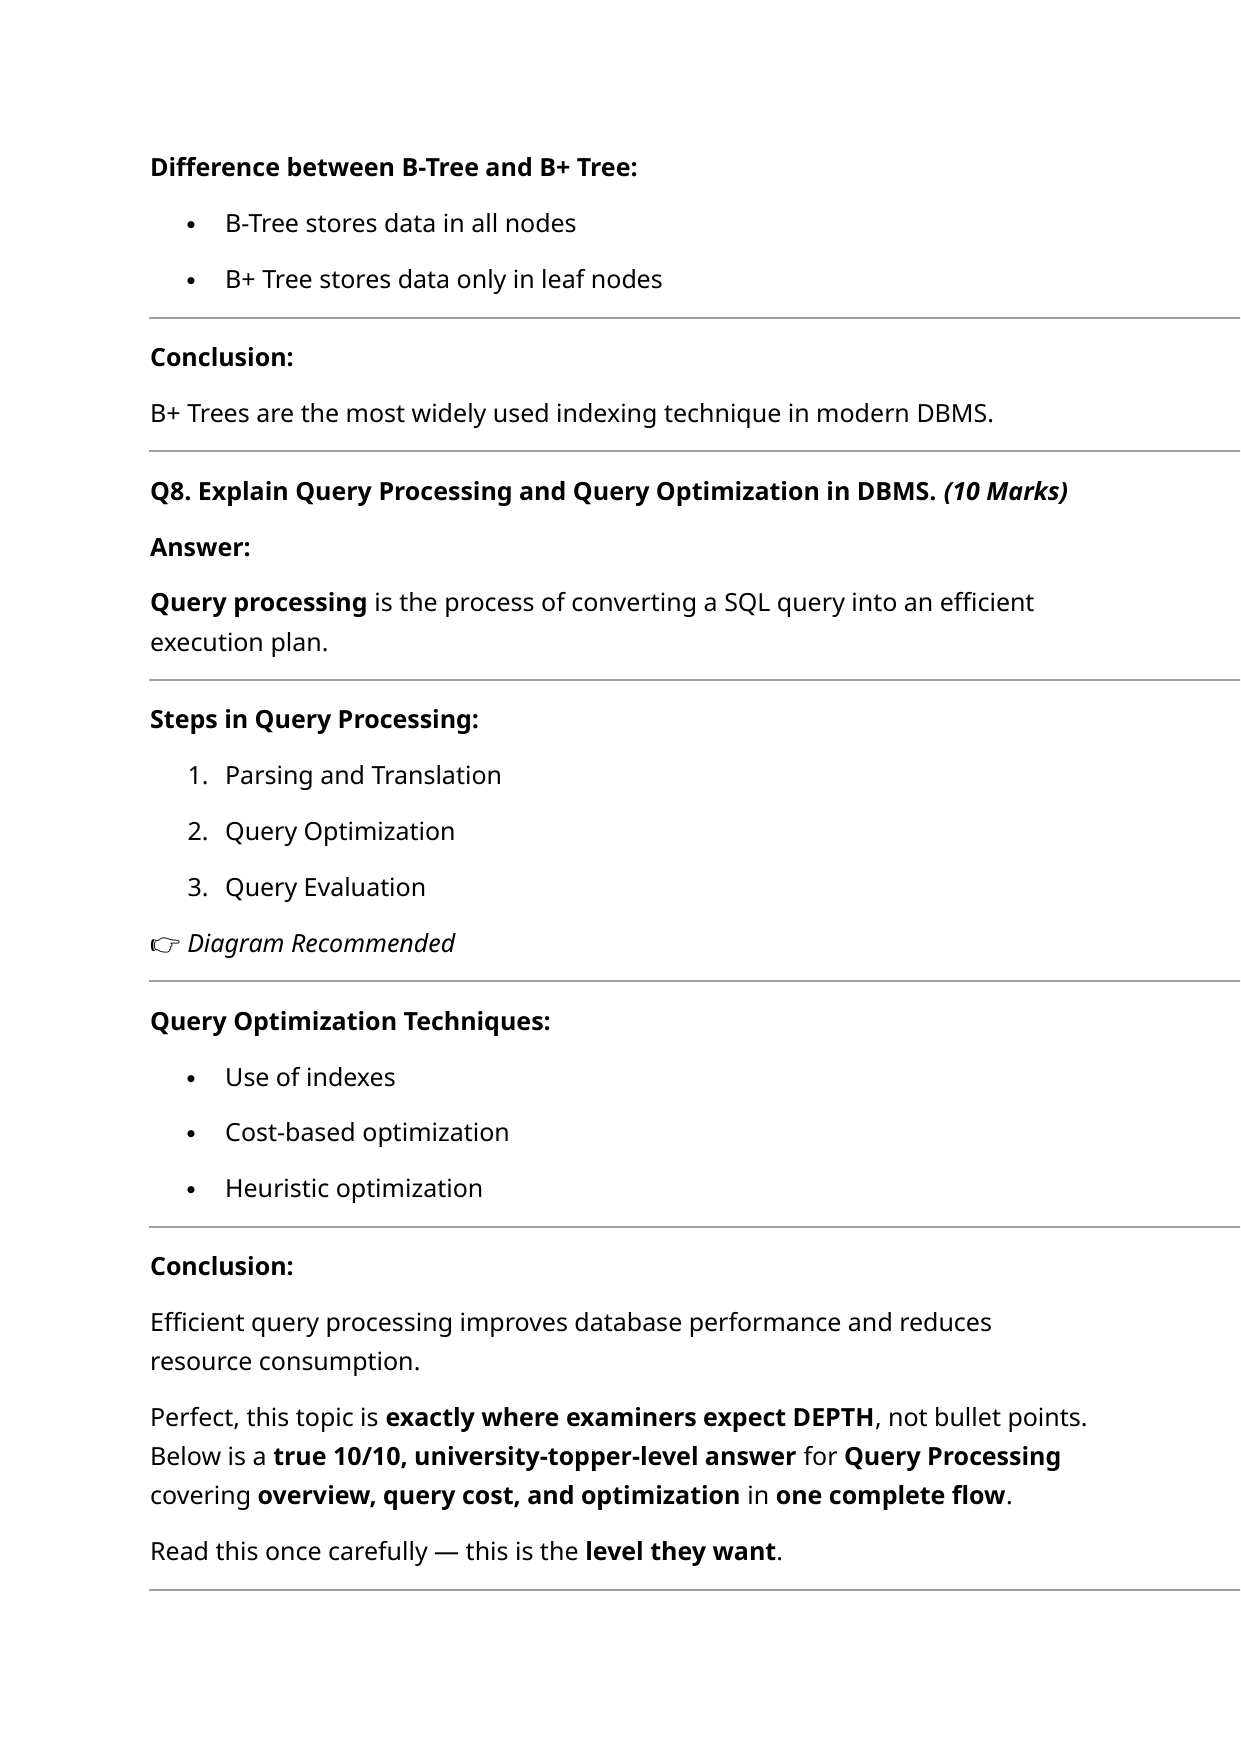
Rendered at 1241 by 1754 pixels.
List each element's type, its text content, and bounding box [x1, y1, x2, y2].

list Parsing and Translation [187, 758, 1090, 792]
text Perfect, this topic is exactly where examiners expect DEPTH, not bullet points. Below is a true 10/10, university-topper-level answer for Query Processing covering overview, query cost, and optimization in one complete flow. [150, 1399, 1090, 1512]
text 👉 Diagram Recommended [150, 925, 1090, 959]
text Answer: [150, 529, 1090, 563]
text Query processing is the process of converting a SQL query into an efficient execution plan. [150, 585, 1090, 658]
list Query Evaluation [187, 869, 1090, 904]
list Heuristic optimization [187, 1171, 1090, 1205]
text Conclusion: [150, 339, 1090, 374]
list Query Optimization [187, 814, 1090, 848]
text Read this once carefully — this is the level they want. [150, 1534, 1090, 1568]
text Difference between B-Tree and B+ Tree: [150, 150, 1090, 184]
text Q8. Explain Query Processing and Query Optimization in DBMS. (10 Marks) [150, 473, 1090, 507]
text Efficient query processing improves database performance and reduces resource consumption. [150, 1304, 1090, 1378]
text B+ Trees are the most widely used indexing technique in modern DBMS. [150, 395, 1090, 429]
list B-Tree stores data in all nodes [187, 206, 1090, 240]
list B+ Tree stores data only in leaf nodes [187, 262, 1090, 296]
list Use of indexes [187, 1059, 1090, 1093]
text Conclusion: [150, 1249, 1090, 1283]
text Query Optimization Techniques: [150, 1003, 1090, 1037]
list Cost-based optimization [187, 1115, 1090, 1149]
text Steps in Query Processing: [150, 702, 1090, 736]
